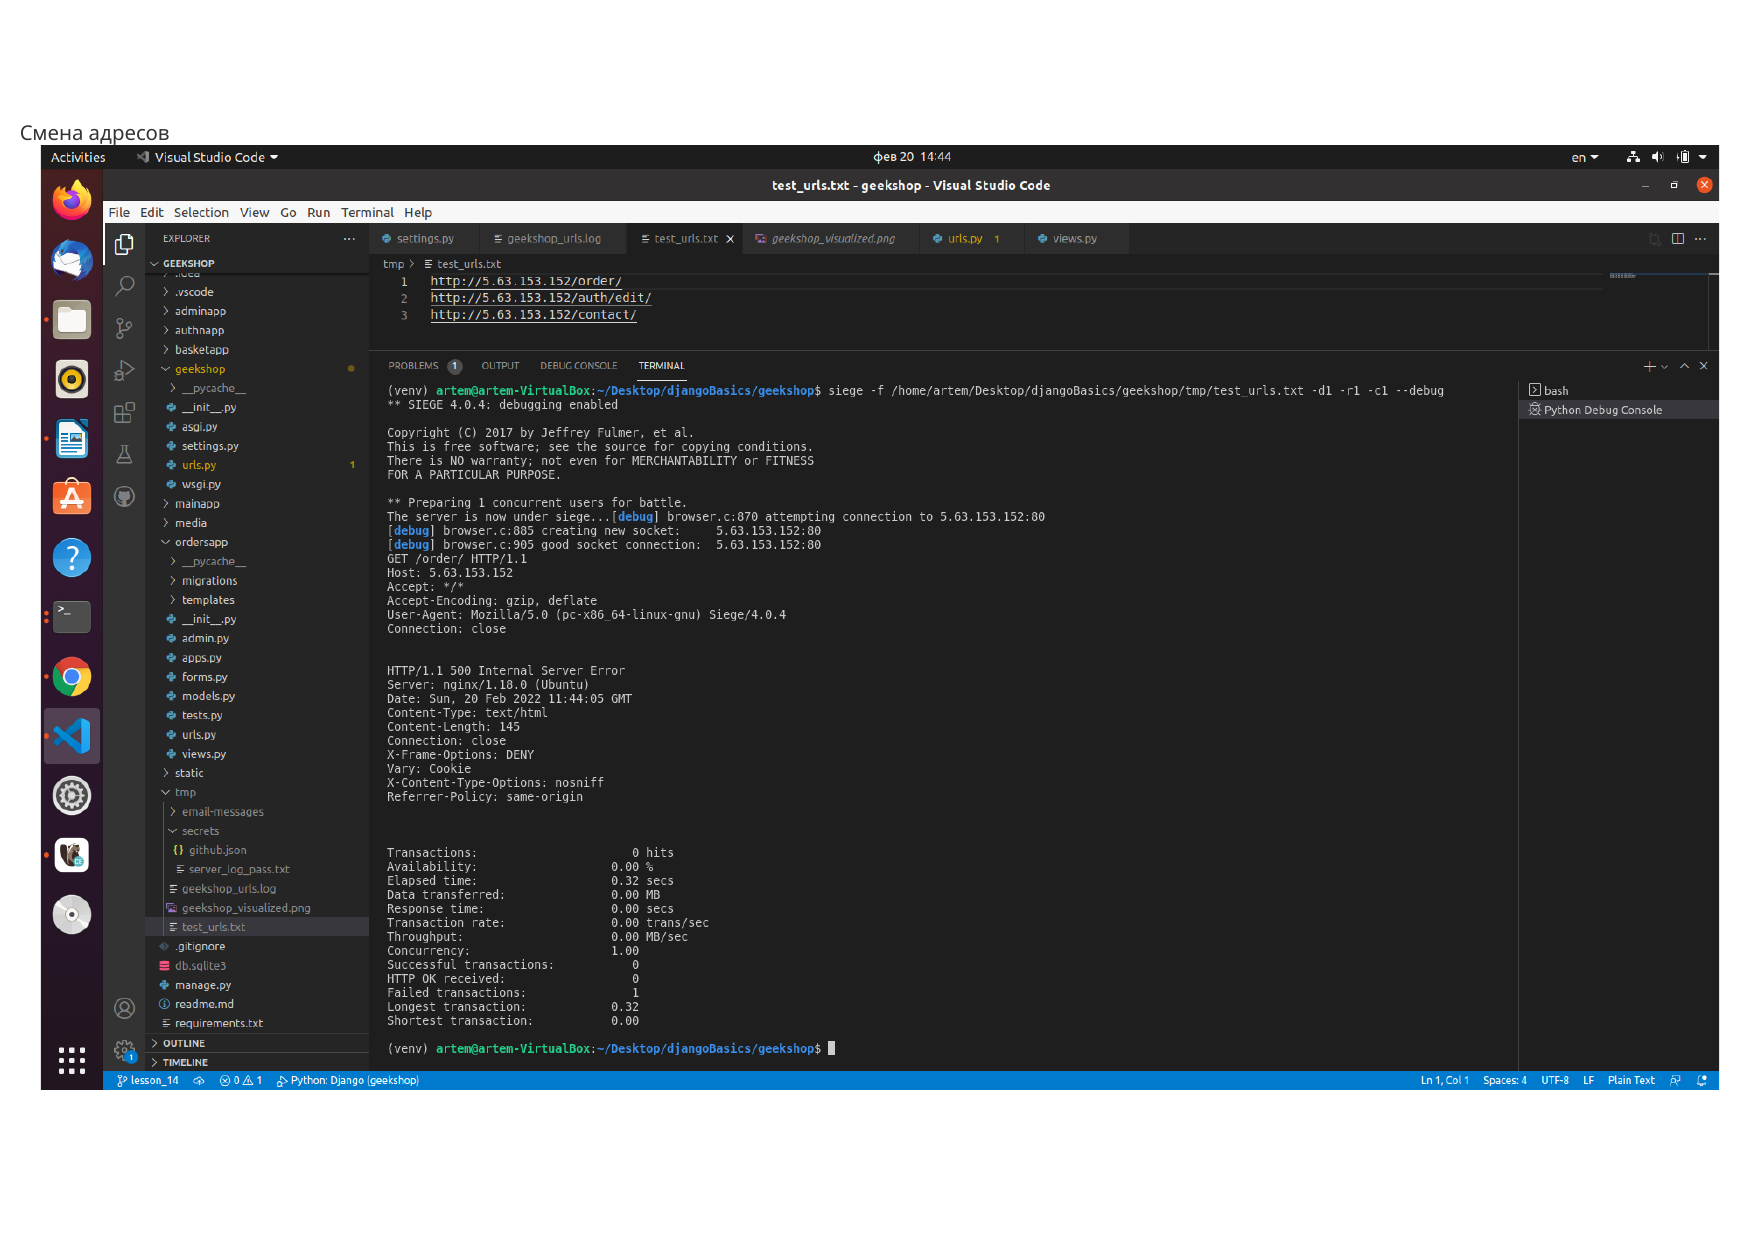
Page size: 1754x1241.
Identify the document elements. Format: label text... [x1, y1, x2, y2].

picture [40, 145, 1720, 1090]
text Смена адресов [19, 118, 1741, 146]
